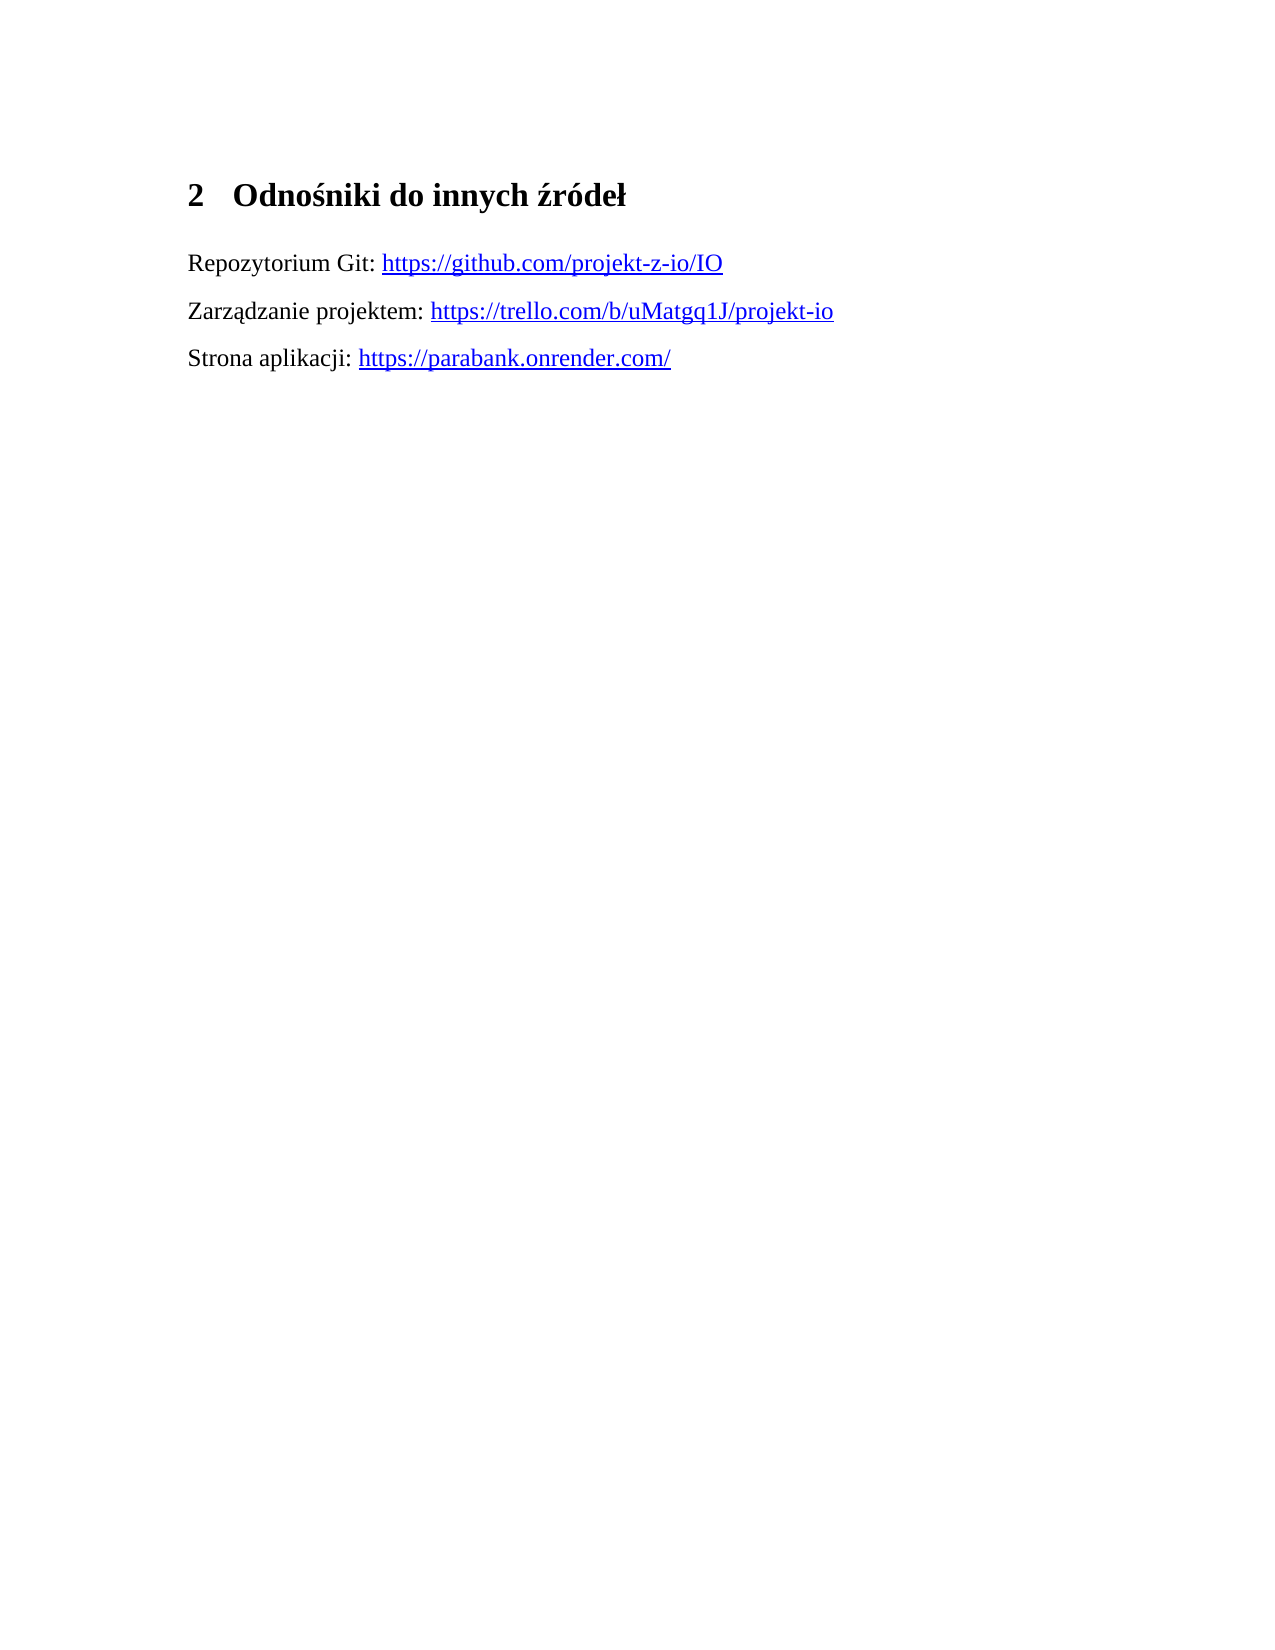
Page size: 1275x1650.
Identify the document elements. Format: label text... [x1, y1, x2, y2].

subtitle Odnośniki do innych źródeł [187, 175, 1087, 213]
text Zarządzanie projektem: https://trello.com/b/uMatgq1J/projekt-io [187, 296, 1087, 325]
text Strona aplikacji: https://parabank.onrender.com/ [187, 343, 1087, 372]
text Repozytorium Git: https://github.com/projekt-z-io/IO [187, 248, 1087, 277]
